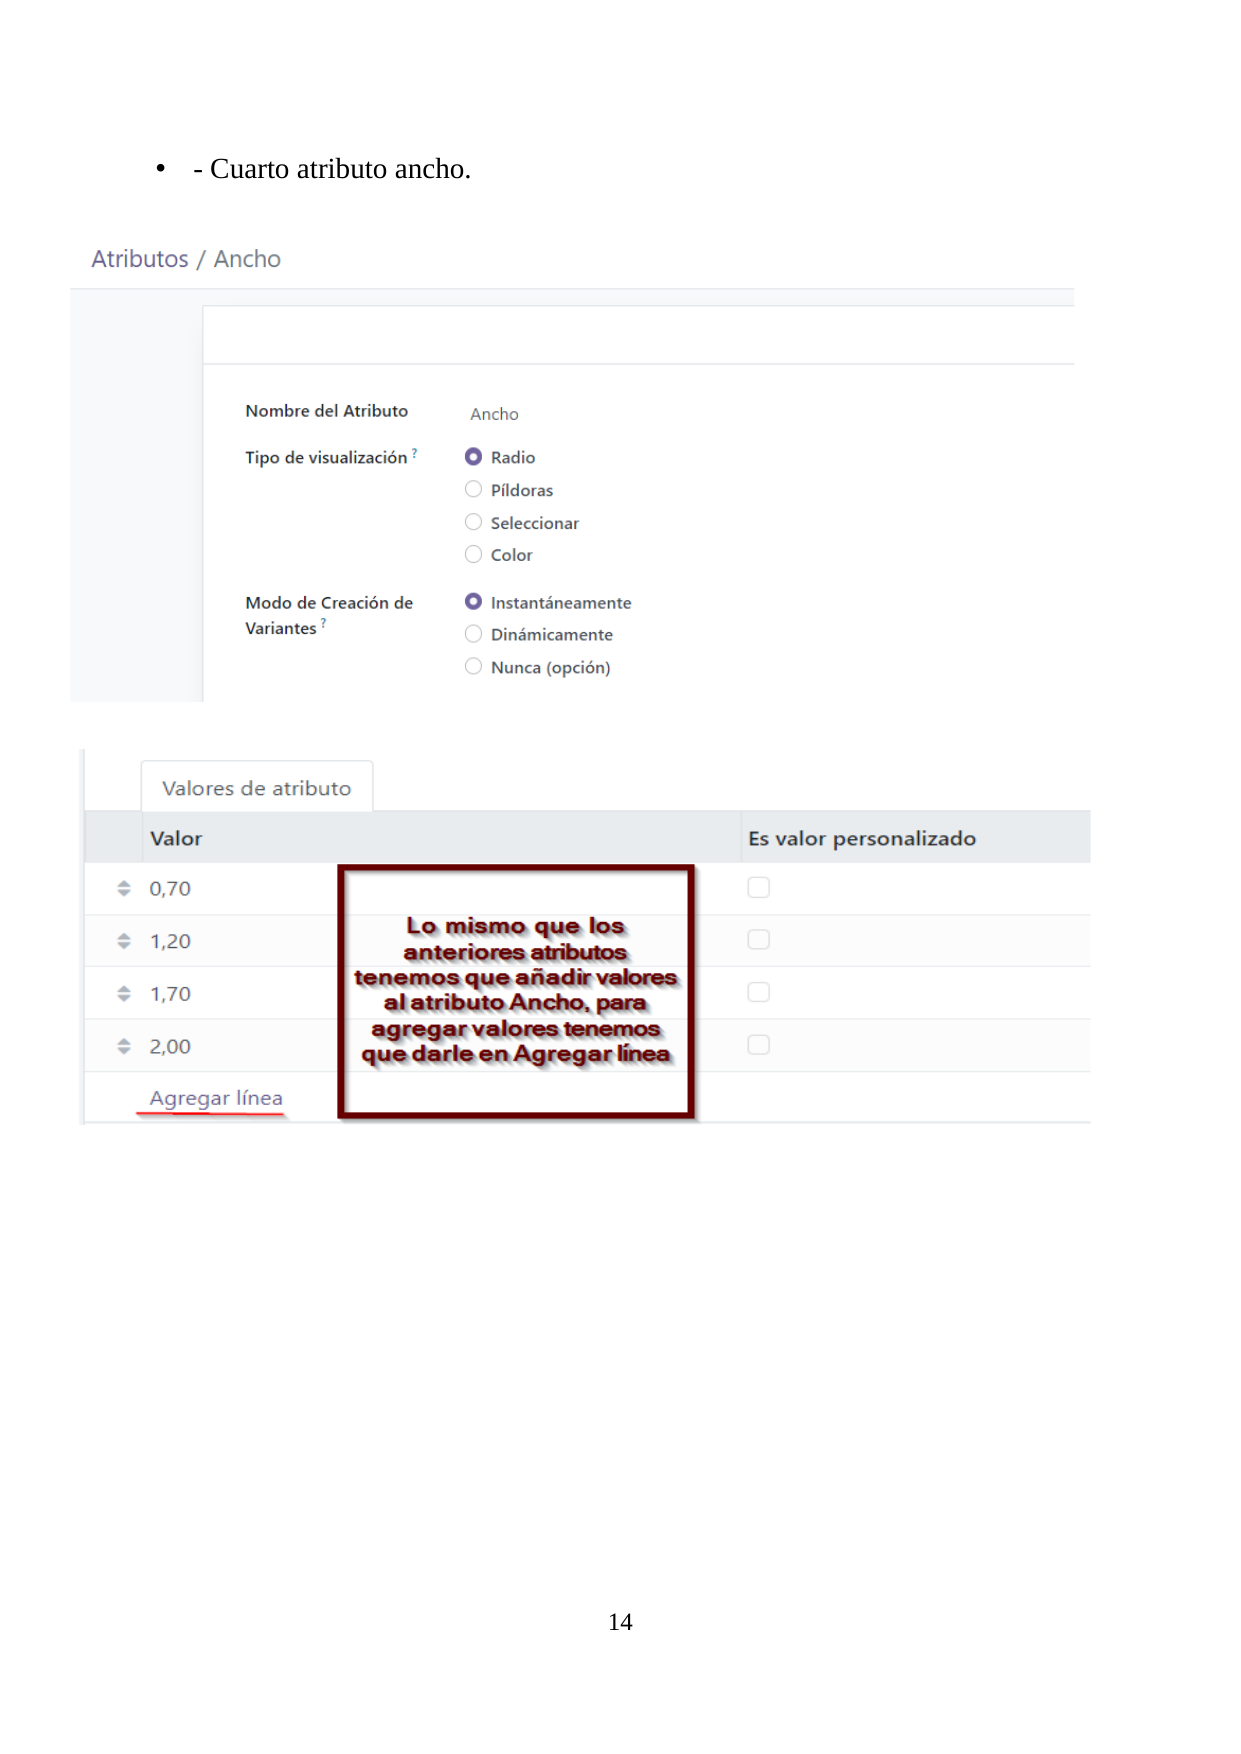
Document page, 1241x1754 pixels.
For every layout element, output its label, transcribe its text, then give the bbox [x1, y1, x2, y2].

picture [70, 230, 1075, 702]
list - Cuarto atributo ancho. [156, 152, 1122, 185]
picture [78, 749, 1091, 1125]
